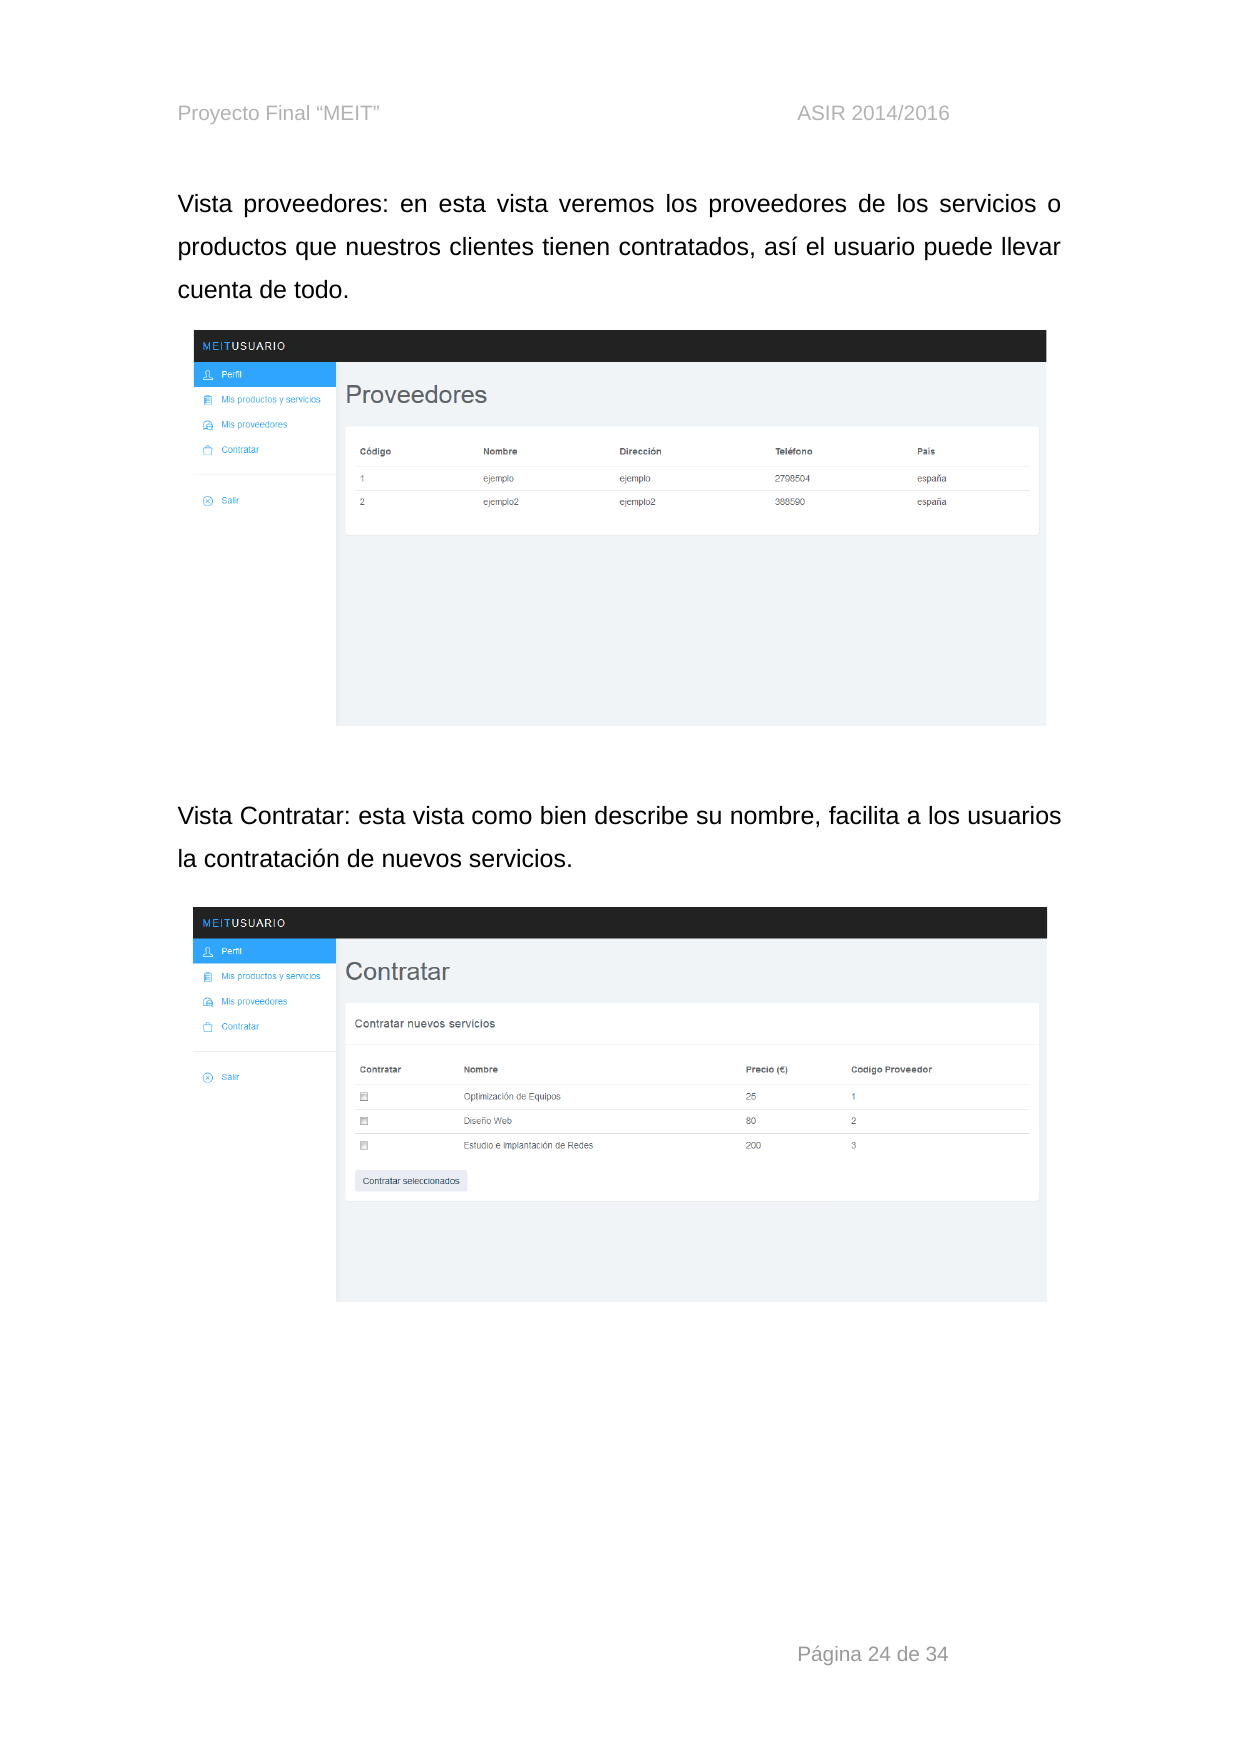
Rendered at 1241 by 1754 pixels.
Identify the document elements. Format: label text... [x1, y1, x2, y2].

picture [193, 330, 1047, 726]
text Vista proveedores: en esta vista veremos los proveedores de los servicios o productos que nuestros clientes tienen contratados, así el usuario puede llevar cuenta de todo. [177, 189, 1063, 304]
text Vista Contratar: esta vista como bien describe su nombre, facilita a los usuarios la contratación de nuevos servicios. [177, 801, 1063, 873]
picture [193, 907, 1048, 1302]
